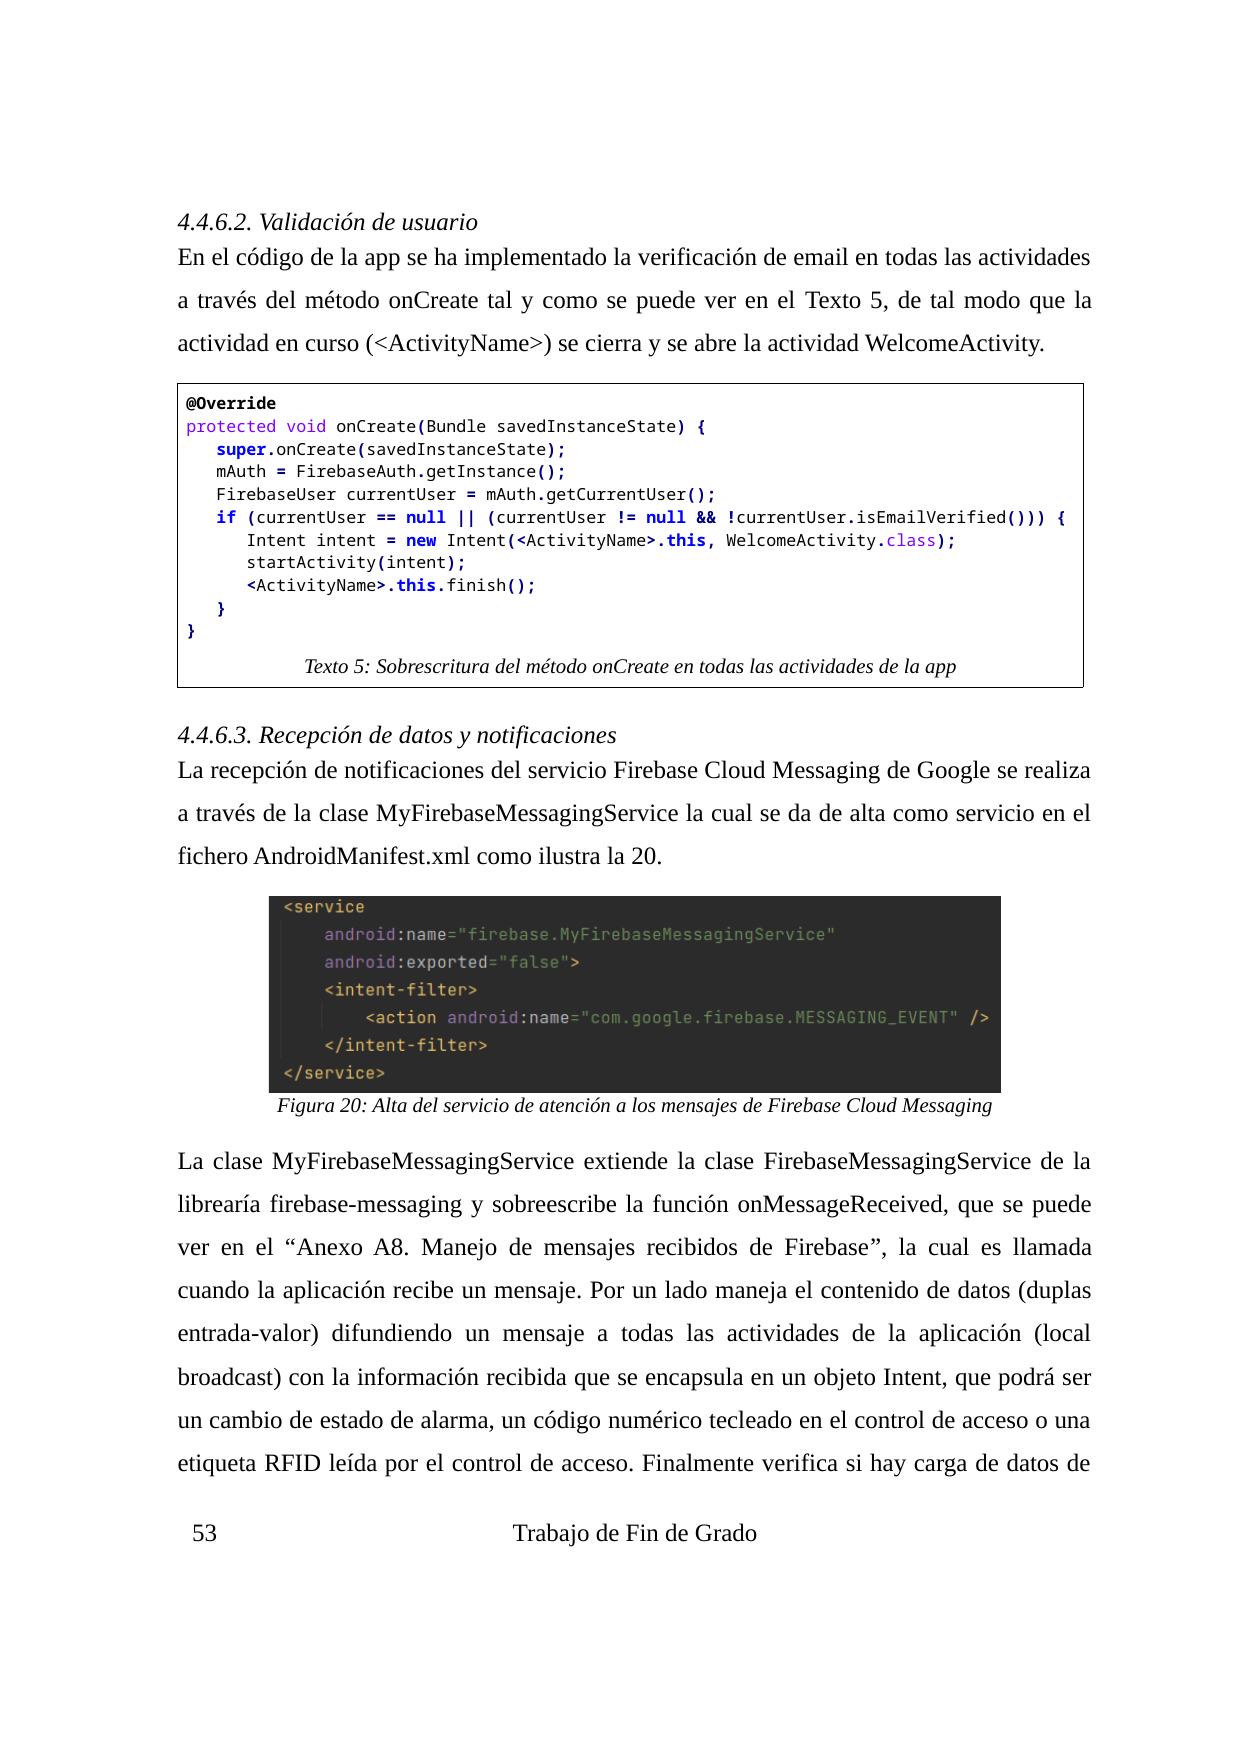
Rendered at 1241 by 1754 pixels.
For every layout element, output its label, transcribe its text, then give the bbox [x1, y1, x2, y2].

text mAuth = FirebaseAuth.getInstance(); [186, 460, 1074, 483]
text super.onCreate(savedInstanceState); [186, 437, 1074, 460]
text La clase MyFirebaseMessagingService extiende la clase FirebaseMessagingService de la librearía firebase-messaging y sobreescribe la función onMessageReceived, que se puede ver en el “Anexo A8. Manejo de mensajes recibidos de Firebase”, la cual es llamada cuando la aplicación recibe un mensaje. Por un lado maneja el contenido de datos (duplas entrada-valor) difundiendo un mensaje a todas las actividades de la aplicación (local broadcast) con la información recibida que se encapsula en un objeto Intent, que podrá ser un cambio de estado de alarma, un código numérico tecleado en el control de acceso o una etiqueta RFID leída por el control de acceso. Finalmente verifica si hay carga de datos de [177, 1146, 1092, 1477]
text FirebaseUser currentUser = mAuth.getCurrentUser(); [186, 483, 1074, 506]
text if (currentUser == null || (currentUser != null && !currentUser.isEmailVerified())) { [186, 506, 1074, 528]
text startActivity(intent); [186, 551, 1074, 574]
text En el código de la app se ha implementado la verificación de email en todas las actividades a través del método onCreate tal y como se puede ver en el Texto 5, de tal modo que la actividad en curso (<ActivityName>) se cierra y se abre la actividad WelcomeActivity. [177, 242, 1092, 357]
subtitle 4.4.6.3. Recepción de datos y notificaciones [177, 720, 1092, 749]
text } [186, 596, 1074, 619]
text @Override [186, 392, 1074, 415]
text Intent intent = new Intent(<ActivityName>.this, WelcomeActivity.class); [186, 528, 1074, 551]
text <ActivityName>.this.finish(); [186, 574, 1074, 596]
text Texto 5: Sobrescritura del método onCreate en todas las actividades de la app [186, 654, 1074, 678]
text protected void onCreate(Bundle savedInstanceState) { [186, 415, 1074, 437]
text La recepción de notificaciones del servicio Firebase Cloud Messaging de Google se realiza a través de la clase MyFirebaseMessagingService la cual se da de alta como servicio en el fichero AndroidManifest.xml como ilustra la Figura 20. [177, 755, 1092, 870]
subtitle 4.4.6.2. Validación de usuario [177, 207, 1092, 235]
text Figura 20: Alta del servicio de atención a los mensajes de Firebase Cloud Messaging [177, 909, 1092, 1117]
picture [268, 896, 1001, 1093]
text } [186, 619, 1074, 642]
